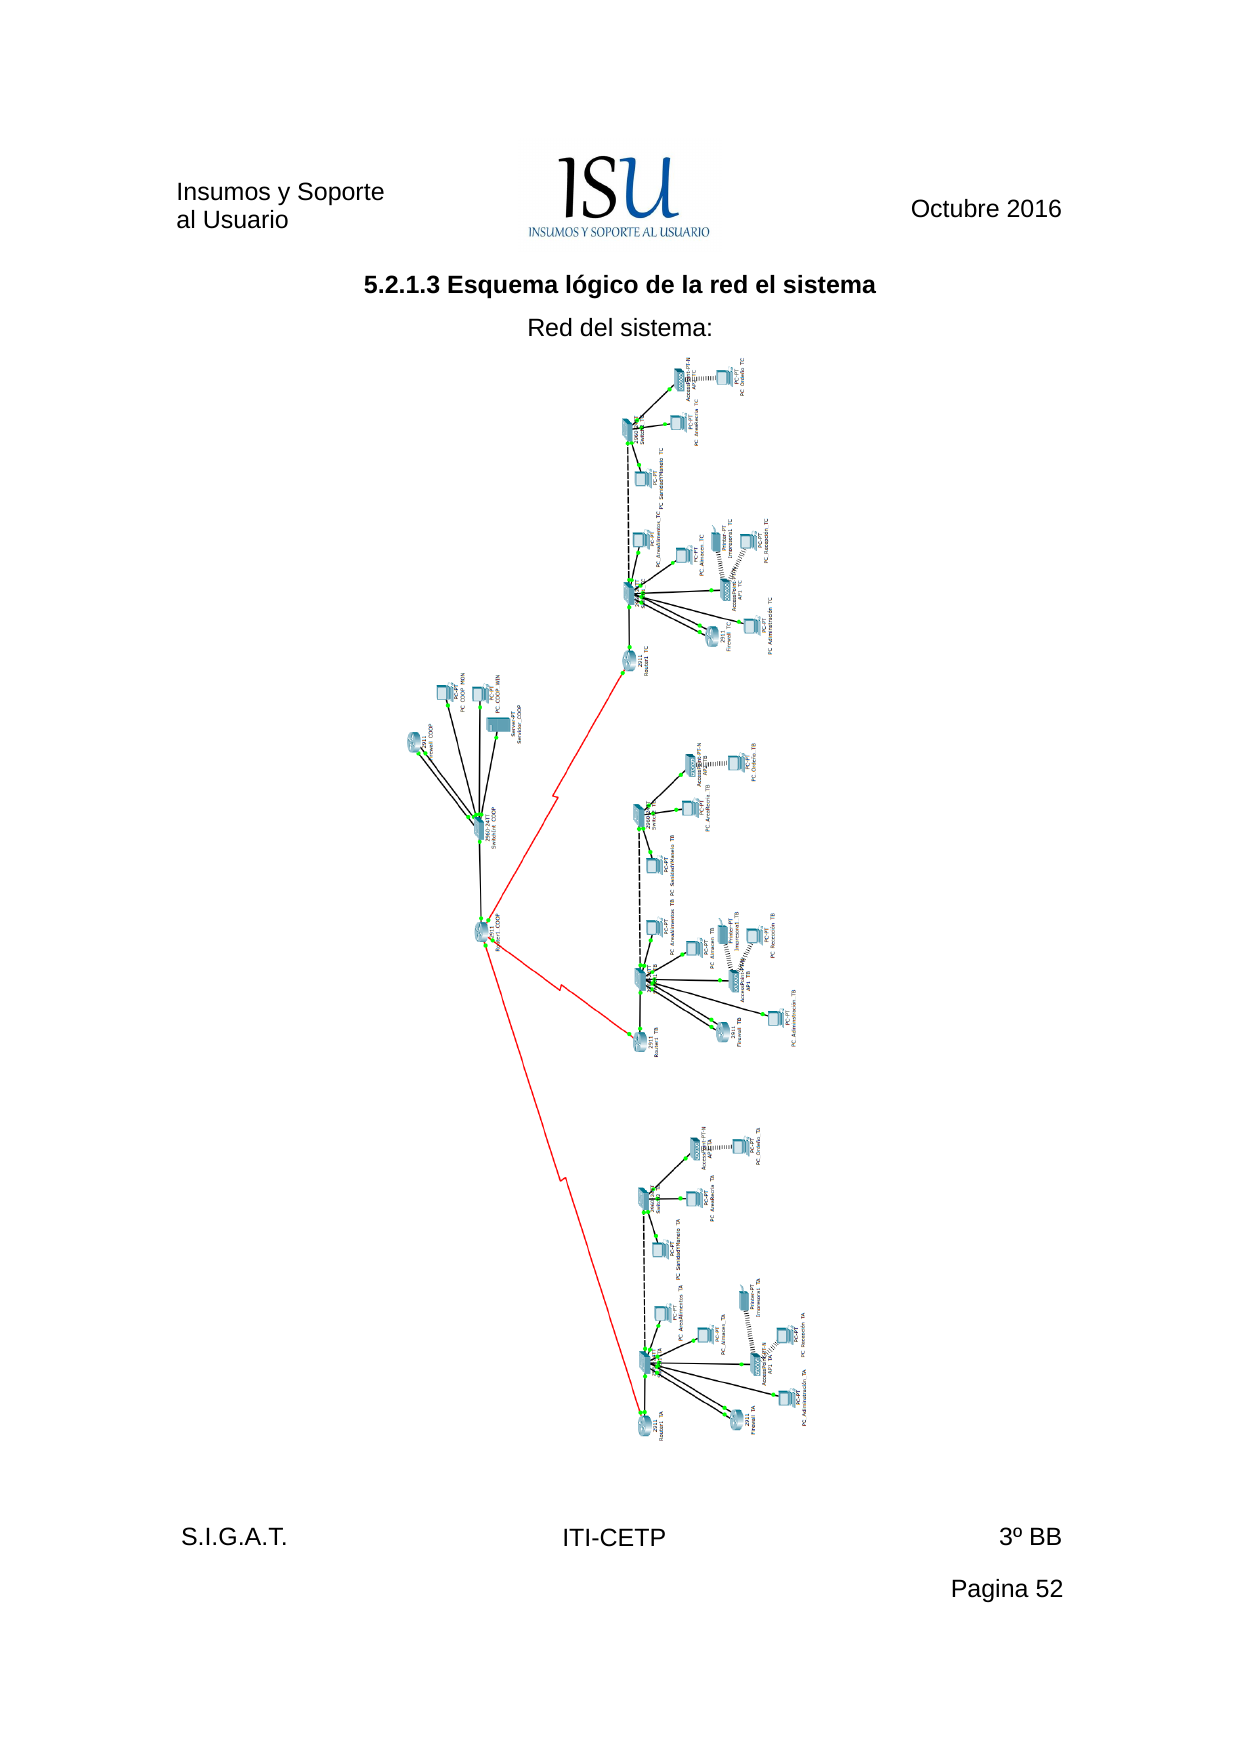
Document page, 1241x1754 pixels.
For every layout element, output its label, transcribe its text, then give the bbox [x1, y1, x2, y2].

text 5.2.1.3 Esquema lógico de la red el sistema [177, 270, 1063, 299]
text Red del sistema: [177, 313, 1063, 342]
picture [517, 138, 723, 252]
picture [400, 356, 840, 1455]
